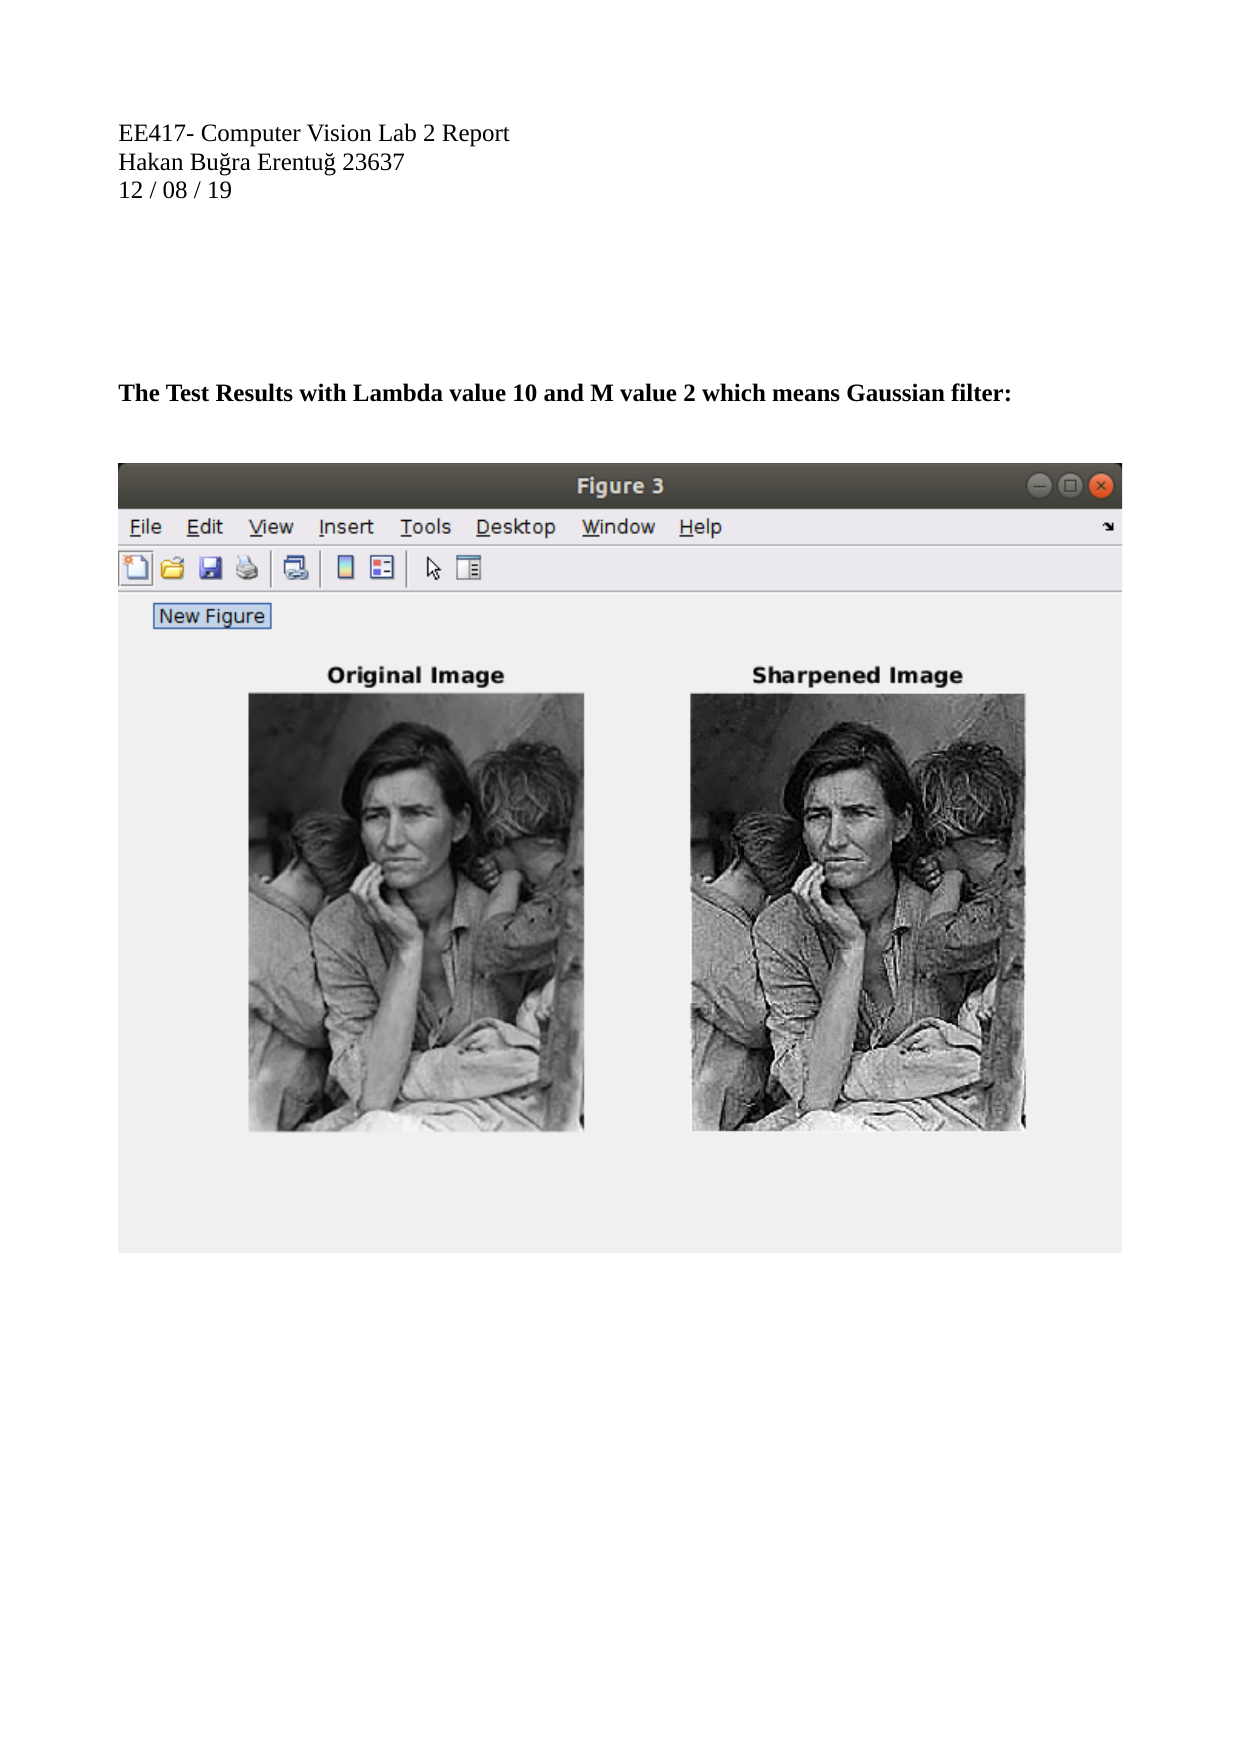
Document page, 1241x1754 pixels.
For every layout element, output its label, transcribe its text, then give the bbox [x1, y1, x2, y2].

picture [118, 463, 1123, 1253]
text The Test Results with Lambda value 10 and M value 2 which means Gaussian filter: [118, 378, 1122, 406]
